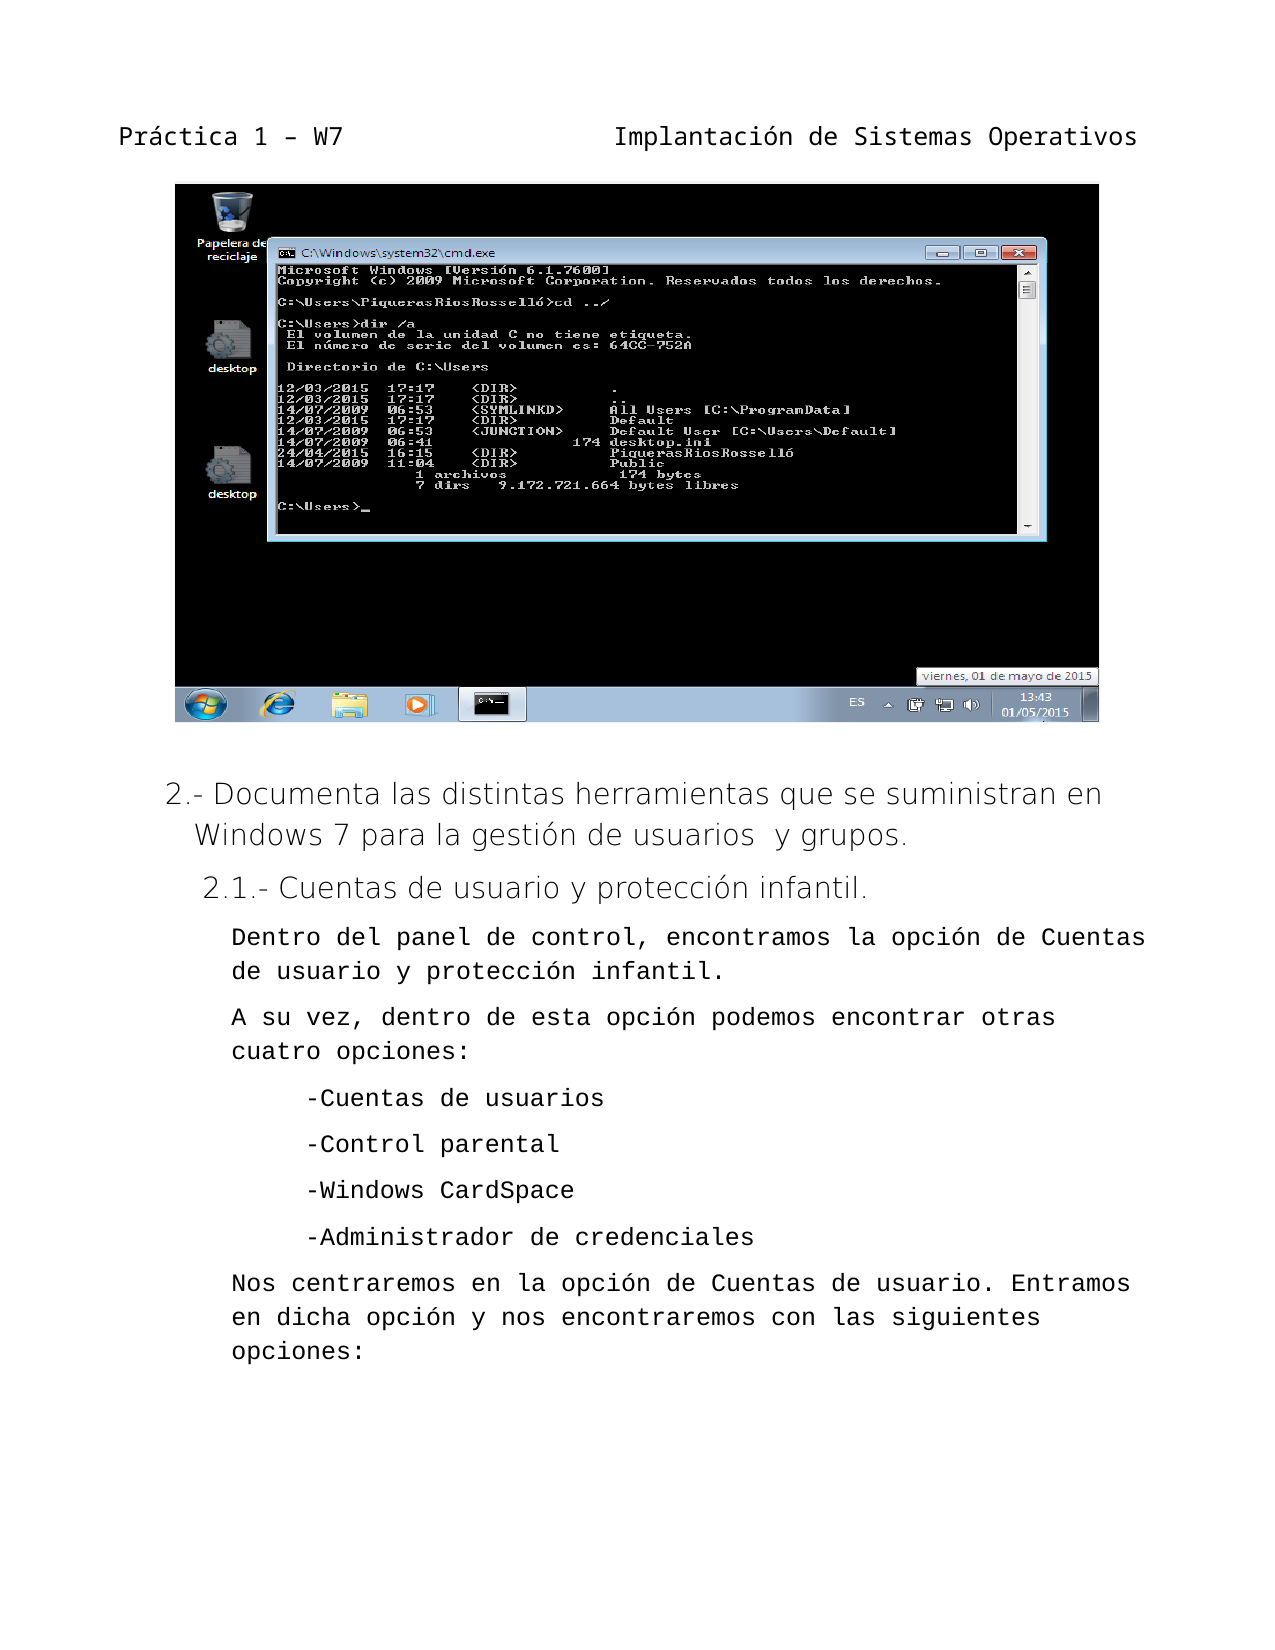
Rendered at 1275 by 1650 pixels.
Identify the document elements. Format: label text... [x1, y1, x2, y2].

text Nos centraremos en la opción de Cuentas de usuario. Entramos en dicha opción y nos encontraremos con las siguientes opciones: [231, 1271, 1157, 1367]
text -Windows CardSpace [231, 1178, 1157, 1206]
text A su vez, dentro de esta opción podemos encontrar otras cuatro opciones: [231, 1005, 1157, 1067]
text Dentro del panel de control, encontramos la opción de Cuentas de usuario y protección infantil. [231, 924, 1157, 987]
text -Administrador de credenciales [231, 1224, 1157, 1253]
list Cuentas de usuario y protección infantil. [193, 871, 1157, 905]
text -Cuentas de usuarios [231, 1085, 1157, 1113]
picture [174, 181, 1101, 725]
text -Control parental [231, 1132, 1157, 1160]
list Documenta las distintas herramientas que se suministran en Windows 7 para la gestión de usuarios y grupos. [156, 777, 1157, 852]
